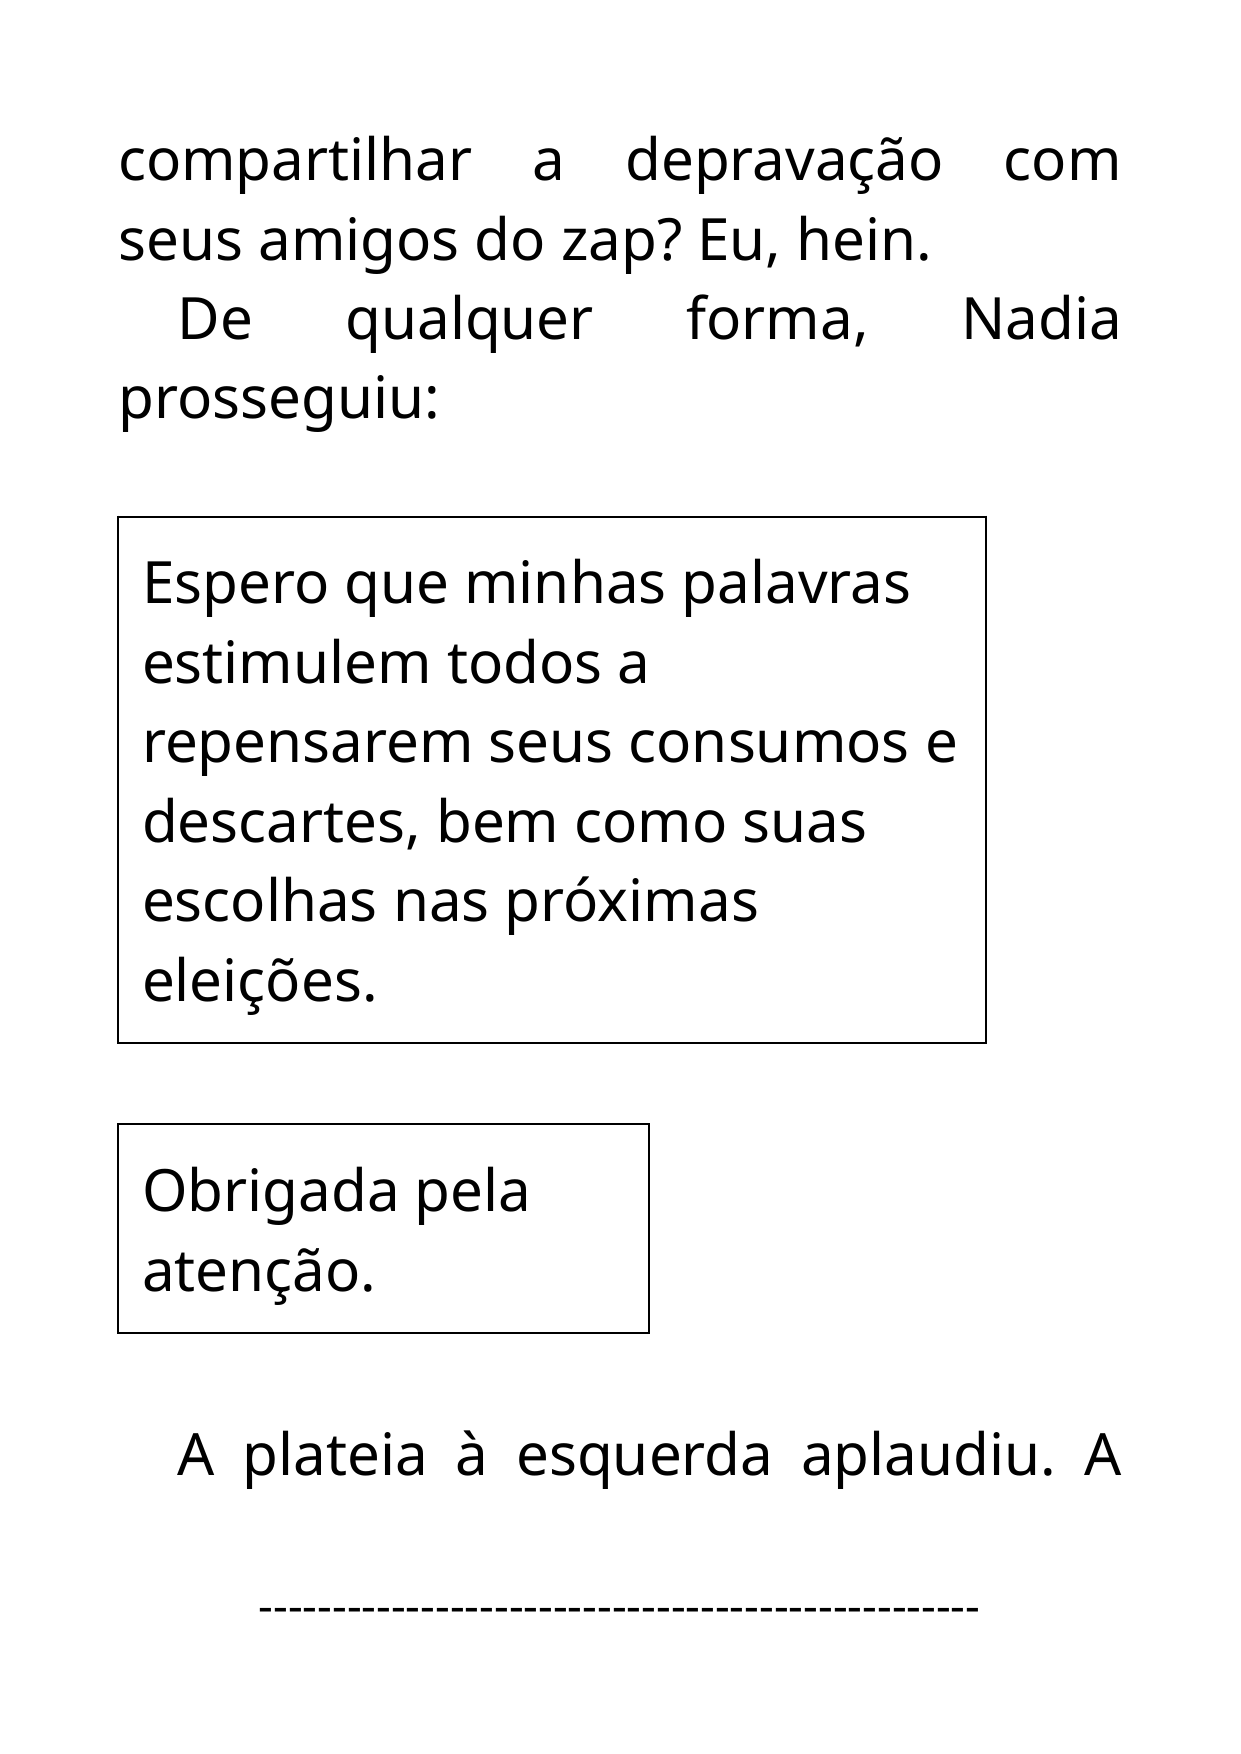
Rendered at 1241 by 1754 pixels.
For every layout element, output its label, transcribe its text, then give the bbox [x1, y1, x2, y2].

table_header Obrigada pela atenção. [119, 1125, 648, 1332]
text A plateia à esquerda aplaudiu. A [118, 1413, 1122, 1493]
text compartilhar a depravação com seus amigos do zap? Eu, hein. [118, 118, 1122, 277]
text De qualquer forma, Nadia prosseguiu: [118, 277, 1122, 436]
table_header Espero que minhas palavras estimulem todos a repensarem seus consumos e descartes, bem como suas escolhas nas próximas eleições. [119, 518, 985, 1042]
